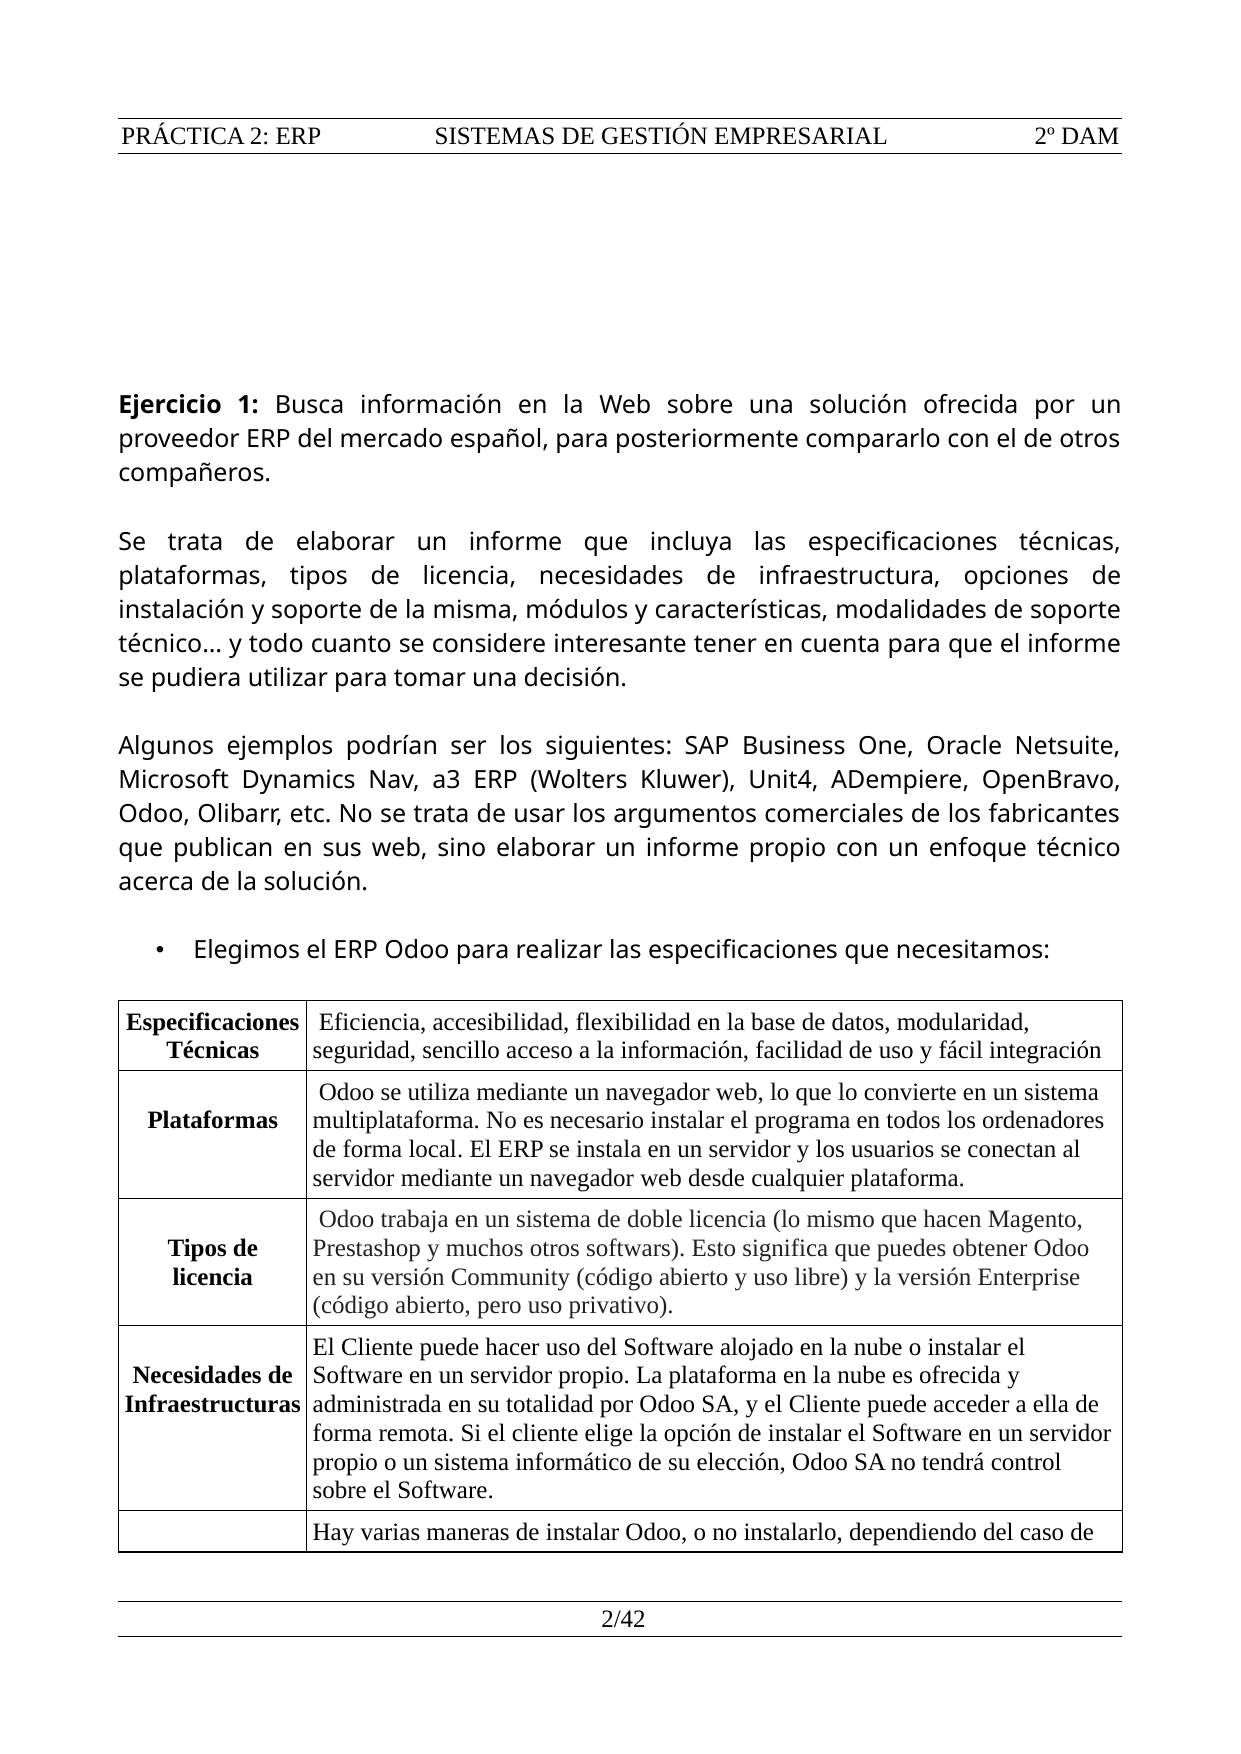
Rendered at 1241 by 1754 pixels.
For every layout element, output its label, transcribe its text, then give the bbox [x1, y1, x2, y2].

text Algunos ejemplos podrían ser los siguientes: SAP Business One, Oracle Netsuite, Microsoft Dynamics Nav, a3 ERP (Wolters Kluwer), Unit4, ADempiere, OpenBravo, Odoo, Olibarr, etc. No se trata de usar los argumentos comerciales de los fabricantes que publican en sus web, sino elaborar un informe propio con un enfoque técnico acerca de la solución. [118, 728, 1122, 898]
table_cell Hay varias maneras de instalar Odoo, o no instalarlo, dependiendo del caso de [307, 1511, 1122, 1551]
text Ejercicio 1: Busca información en la Web sobre una solución ofrecida por un proveedor ERP del mercado español, para posteriormente compararlo con el de otros compañeros. [118, 387, 1122, 489]
table_cell Odoo trabaja en un sistema de doble licencia (lo mismo que hacen Magento, Prestashop y muchos otros softwars). Esto significa que puedes obtener Odoo en su versión Community (código abierto y uso libre) y la versión Enterprise (código abierto, pero uso privativo). [307, 1199, 1122, 1325]
list Elegimos el ERP Odoo para realizar las especificaciones que necesitamos: [156, 932, 1122, 966]
table_cell [119, 1511, 306, 1551]
text Se trata de elaborar un informe que incluya las especificaciones técnicas, plataformas, tipos de licencia, necesidades de infraestructura, opciones de instalación y soporte de la misma, módulos y características, modalidades de soporte técnico… y todo cuanto se considere interesante tener en cuenta para que el informe se pudiera utilizar para tomar una decisión. [118, 523, 1122, 693]
table_header Eficiencia, accesibilidad, flexibilidad en la base de datos, modularidad, seguridad, sencillo acceso a la información, facilidad de uso y fácil integración [307, 1001, 1122, 1070]
table_header Especificaciones Técnicas [119, 1001, 306, 1070]
table_cell El Cliente puede hacer uso del Software alojado en la nube o instalar el Software en un servidor propio. La plataforma en la nube es ofrecida y administrada en su totalidad por Odoo SA, y el Cliente puede acceder a ella de forma remota. Si el cliente elige la opción de instalar el Software en un servidor propio o un sistema informático de su elección, Odoo SA no tendrá control sobre el Software. [307, 1326, 1122, 1510]
table_cell Odoo se utiliza mediante un navegador web, lo que lo convierte en un sistema multiplataforma. No es necesario instalar el programa en todos los ordenadores de forma local. El ERP se instala en un servidor y los usuarios se conectan al servidor mediante un navegador web desde cualquier plataforma. [307, 1071, 1122, 1198]
table_cell Tipos de licencia [119, 1199, 306, 1325]
table_cell Necesidades de Infraestructuras [119, 1326, 306, 1510]
table_cell Plataformas [119, 1071, 306, 1198]
